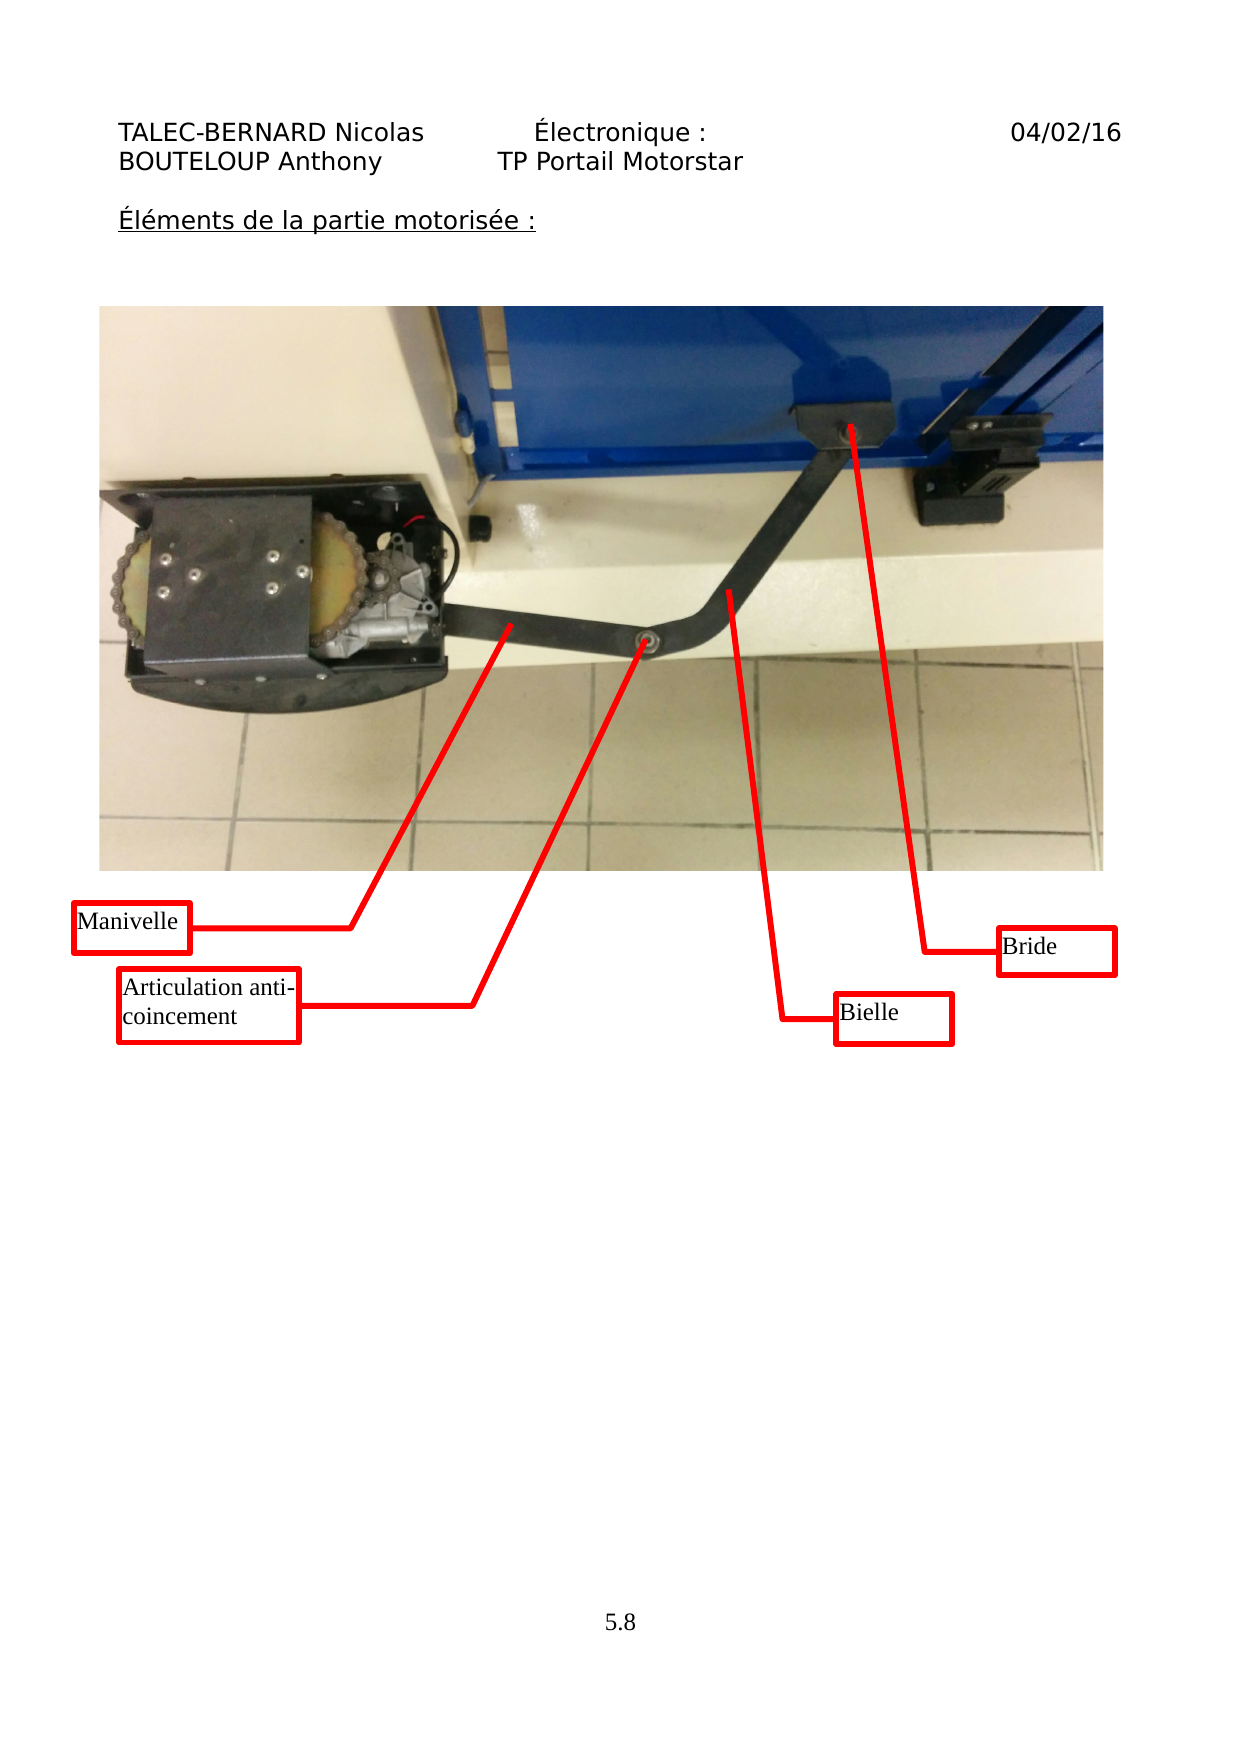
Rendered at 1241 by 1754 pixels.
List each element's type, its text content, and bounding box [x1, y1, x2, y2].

text Éléments de la partie motorisée : [118, 206, 1122, 235]
picture [99, 306, 1104, 871]
